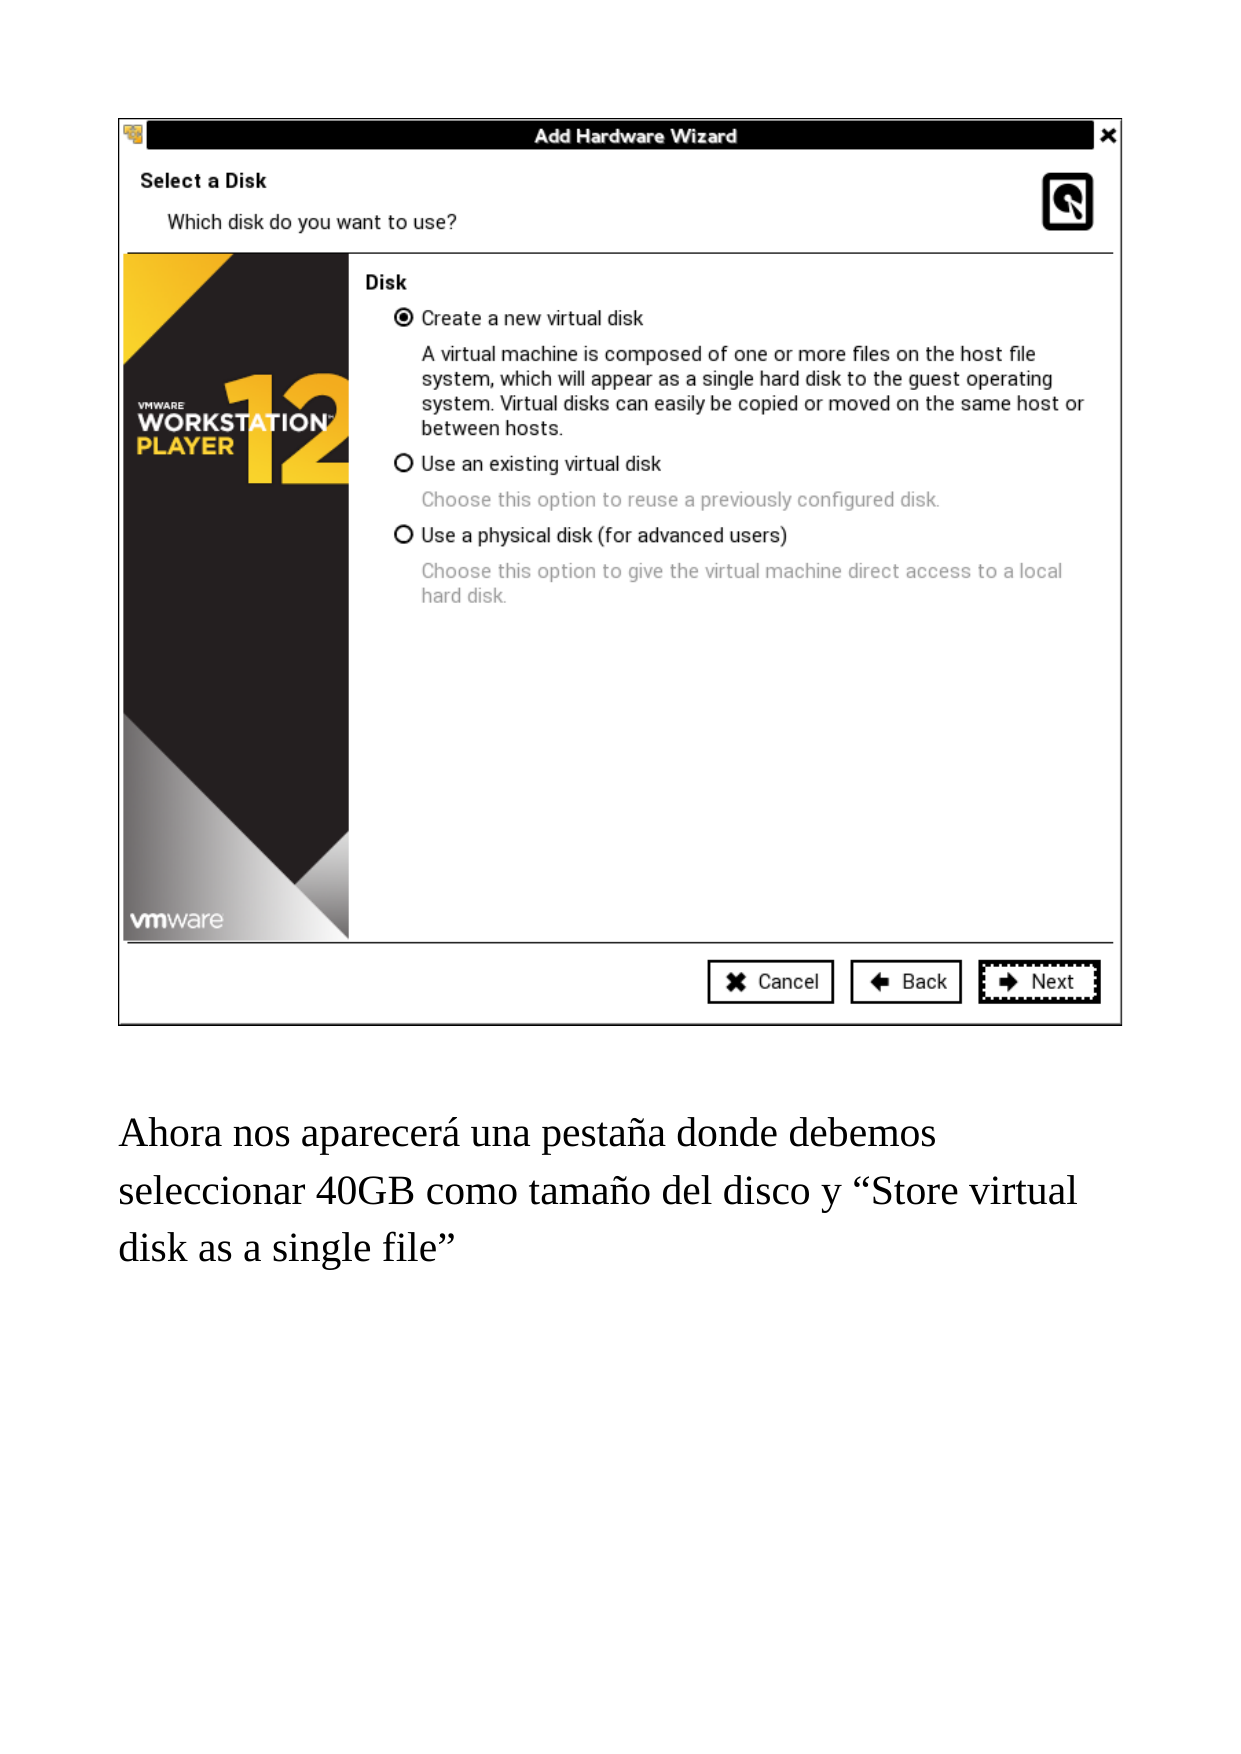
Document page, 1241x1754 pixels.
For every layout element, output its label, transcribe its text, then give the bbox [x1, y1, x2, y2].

picture [118, 118, 1123, 1026]
text Ahora nos aparecerá una pestaña donde debemos seleccionar 40GB como tamaño del disco y “Store virtual disk as a single file” [118, 1108, 1122, 1271]
